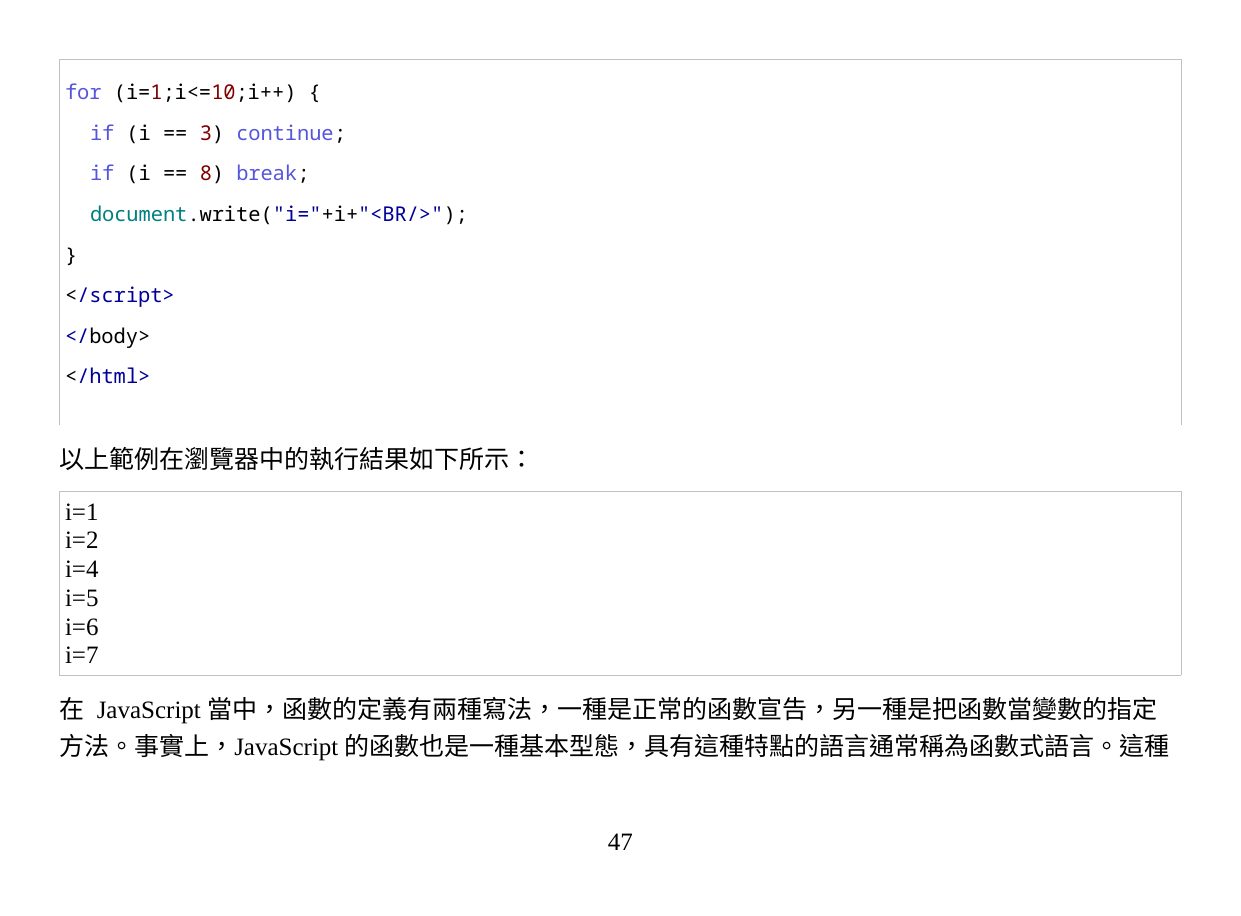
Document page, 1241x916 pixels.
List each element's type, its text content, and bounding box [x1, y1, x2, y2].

text 以上範例在瀏覽器中的執行結果如下所示： [59, 440, 1181, 476]
table_header for (i=1;i<=10;i++) { if (i == 3) continue; if (i == 8) break; document.write("i="+i+"<BR/>"); } </script> </body> </html> [60, 60, 1181, 425]
table_header i=1 i=2 i=4 i=5 i=6 i=7 [60, 492, 1181, 675]
text 在 JavaScript 當中，函數的定義有兩種寫法，一種是正常的函數宣告，另一種是把函數當變數的指定方法。事實上，JavaScript 的函數也是一種基本型態，具有這種特點的語言通常稱為函數式語言。這種 [59, 690, 1181, 762]
